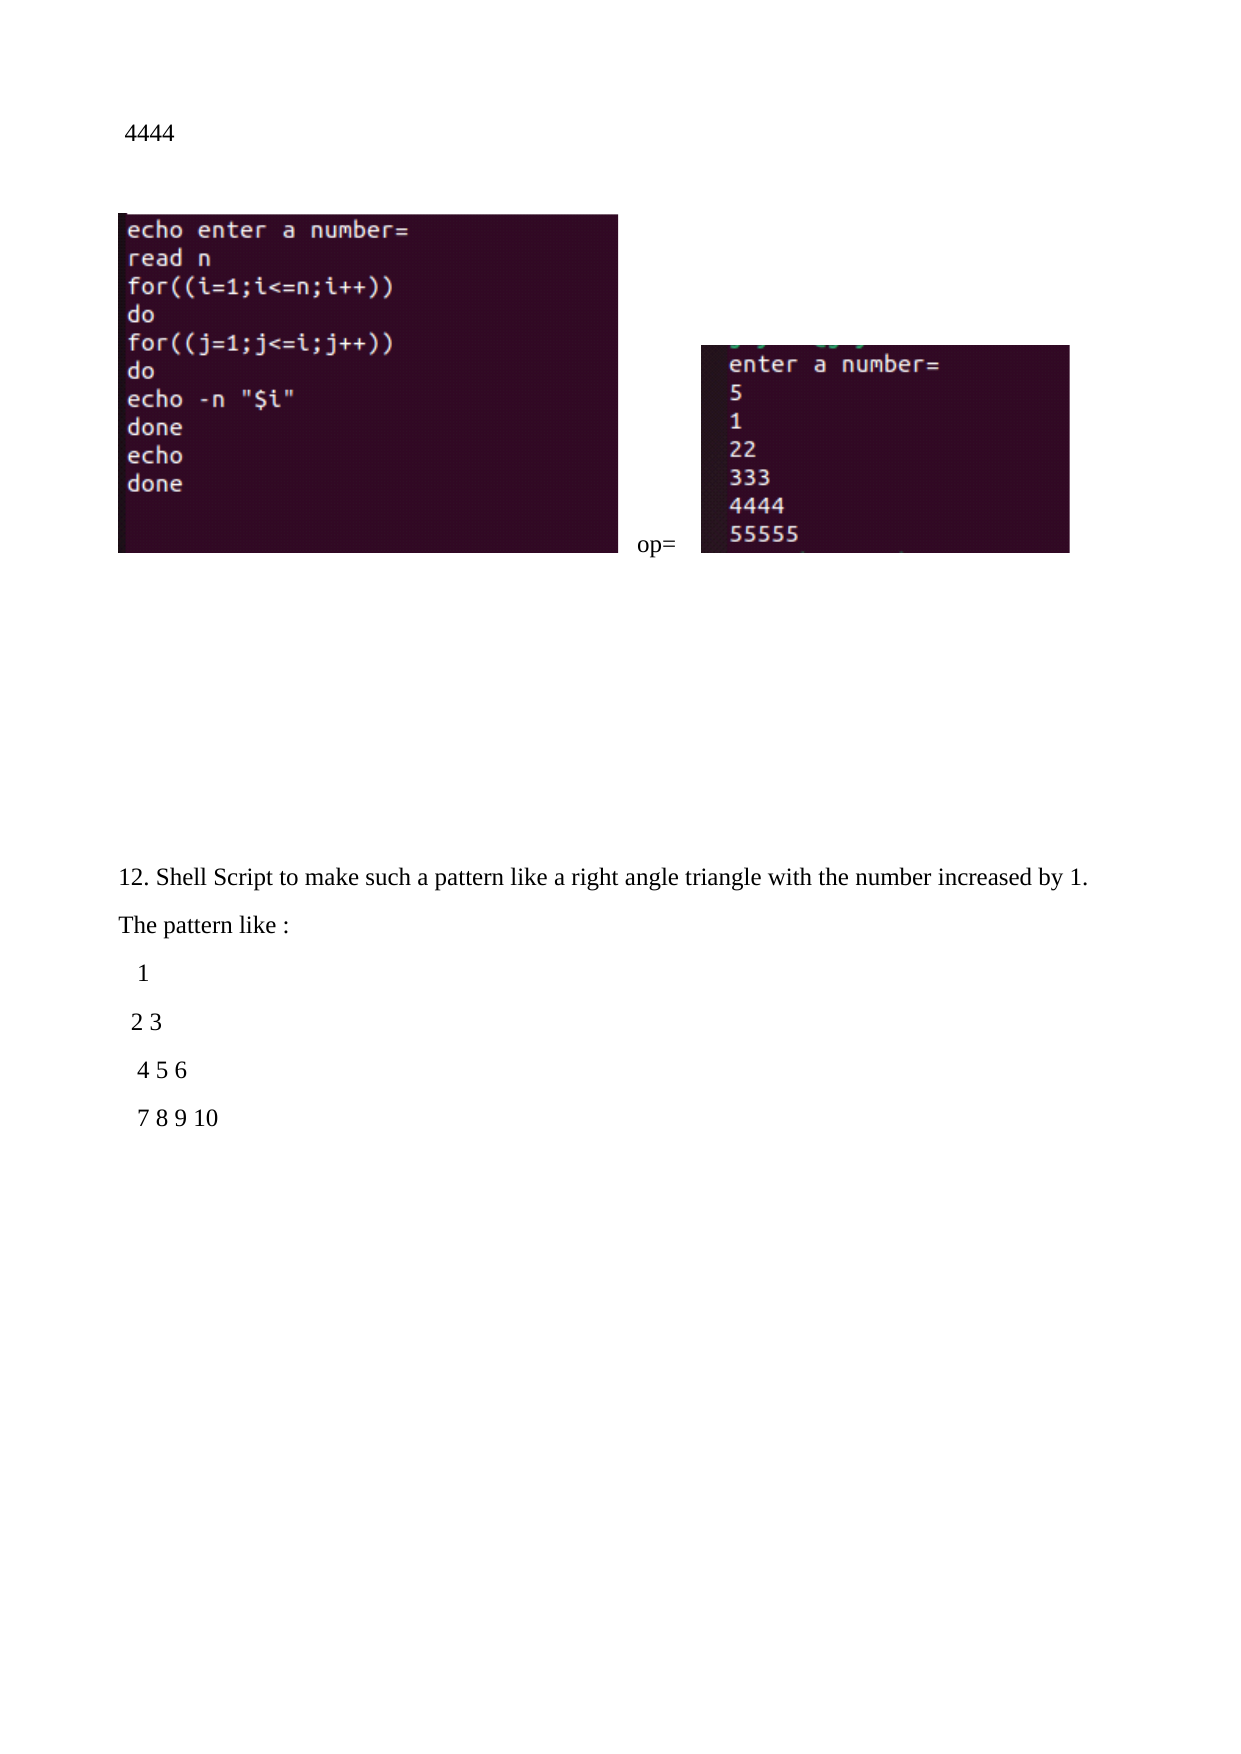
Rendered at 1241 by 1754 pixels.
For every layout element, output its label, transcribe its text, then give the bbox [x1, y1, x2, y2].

text 4 5 6 [118, 1055, 1122, 1084]
text The pattern like : [118, 910, 1122, 939]
text 2 3 [118, 1007, 1122, 1036]
text 7 8 9 10 [118, 1103, 1122, 1132]
text op= [118, 214, 1122, 558]
text 1 [118, 958, 1122, 987]
text 12. Shell Script to make such a pattern like a right angle triangle with the number increased by 1. [118, 862, 1122, 891]
text 4444 [118, 118, 1122, 147]
